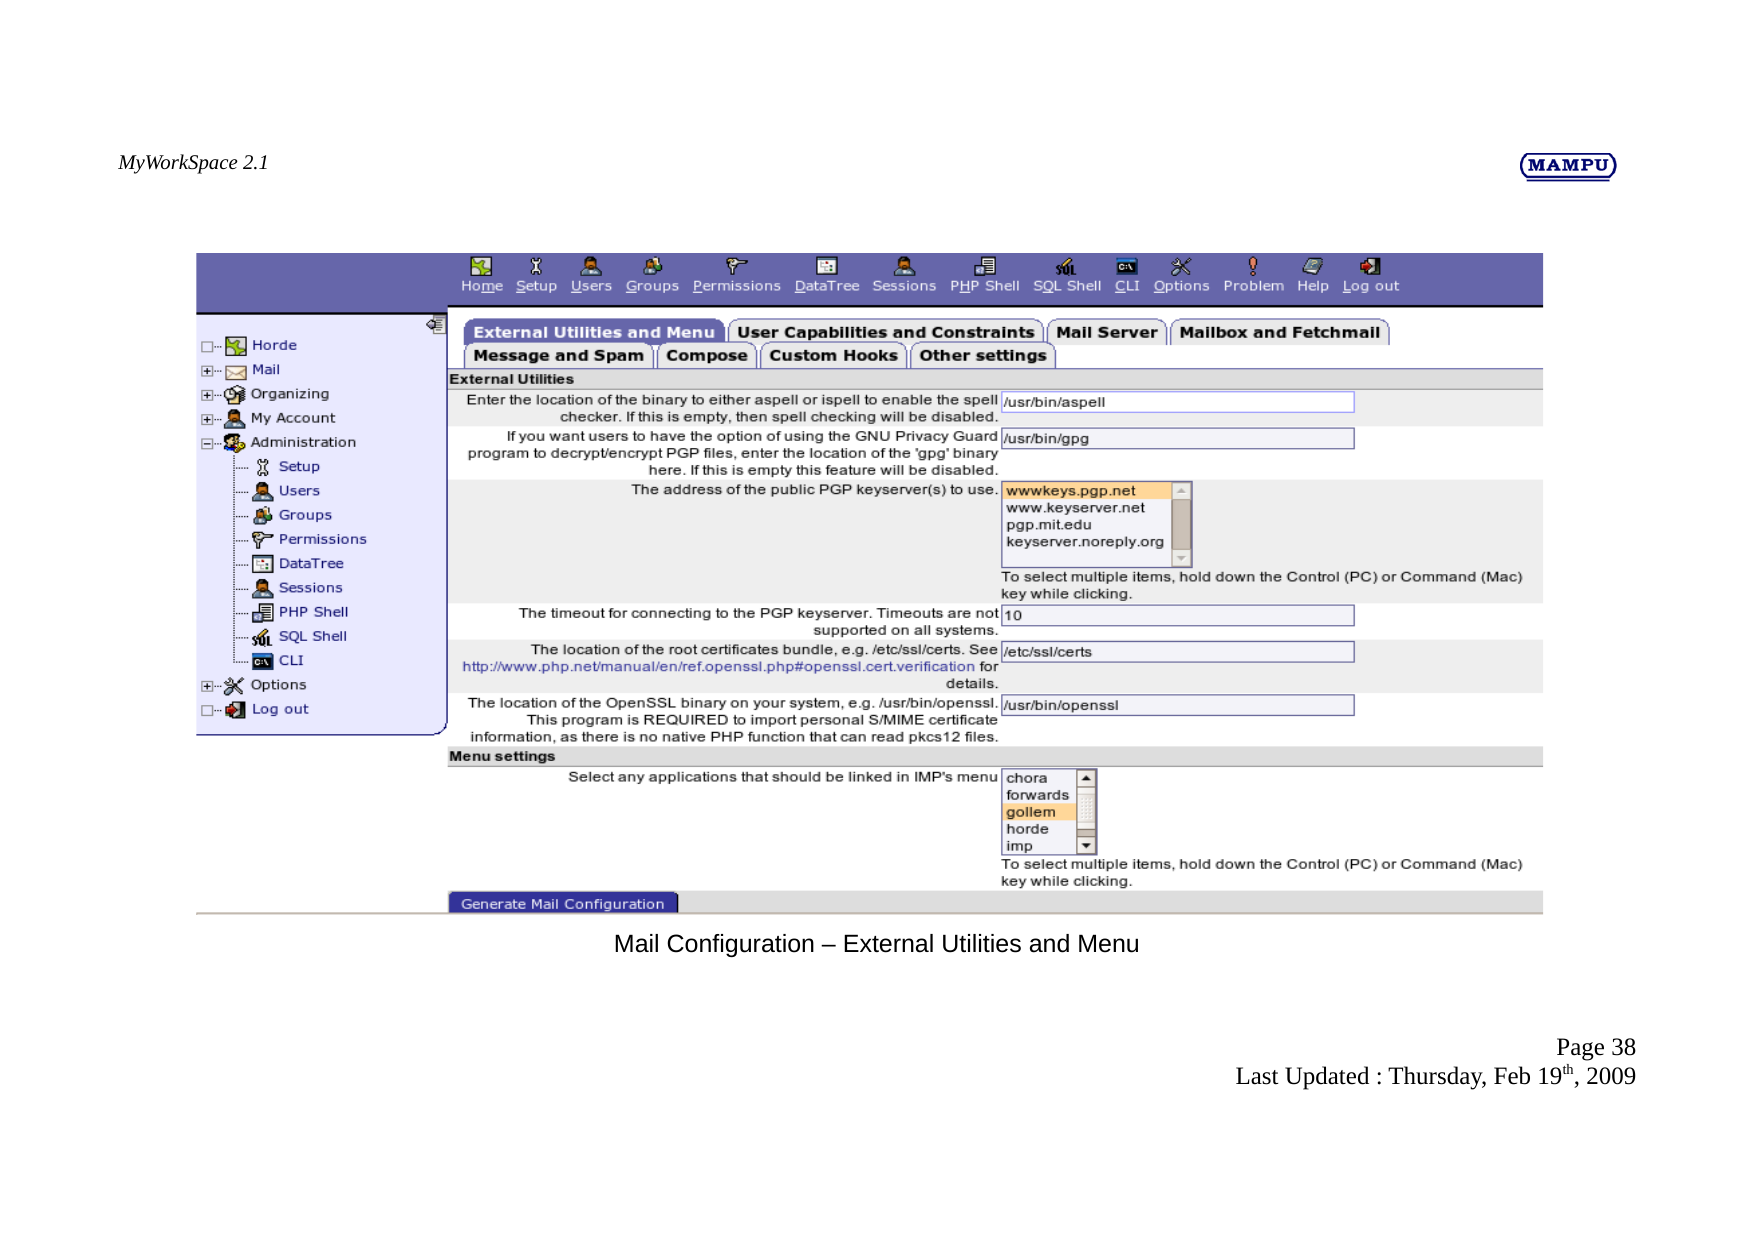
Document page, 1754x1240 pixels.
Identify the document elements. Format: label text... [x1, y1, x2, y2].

picture [1517, 150, 1622, 183]
picture [196, 253, 1544, 915]
text Mail Configuration – External Utilities and Menu [118, 252, 1636, 957]
